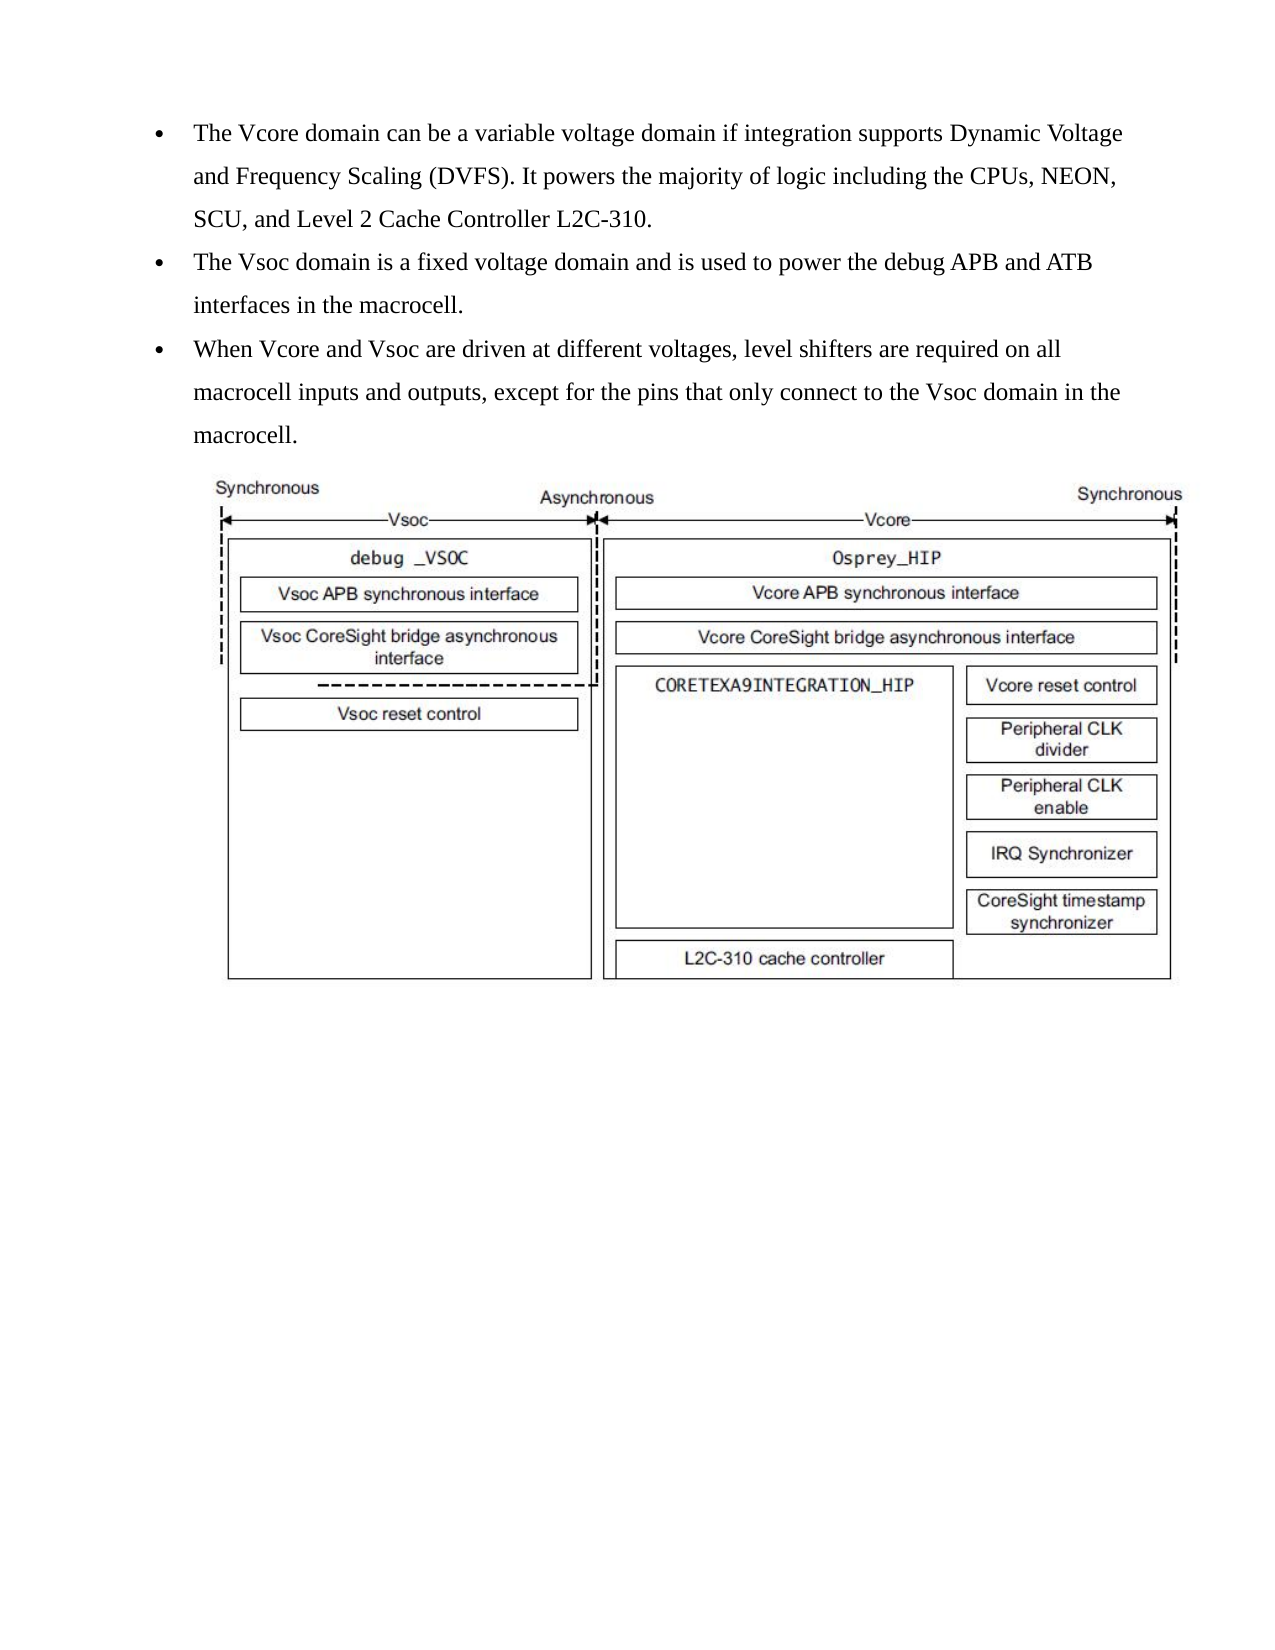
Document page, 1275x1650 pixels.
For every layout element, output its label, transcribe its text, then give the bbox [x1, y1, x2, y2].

picture [192, 463, 1207, 998]
list When Vcore and Vsoc are driven at different voltages, level shifters are required on all macrocell inputs and outputs, except for the pins that only connect to the Vsoc domain in the macrocell. [156, 334, 1157, 449]
list The Vcore domain can be a variable voltage domain if integration supports Dynamic Voltage and Frequency Scaling (DVFS). It powers the majority of logic including the CPUs, NEON, SCU, and Level 2 Cache Controller L2C-310. [156, 118, 1157, 233]
list The Vsoc domain is a fixed voltage domain and is used to power the debug APB and ATB interfaces in the macrocell. [156, 247, 1157, 319]
